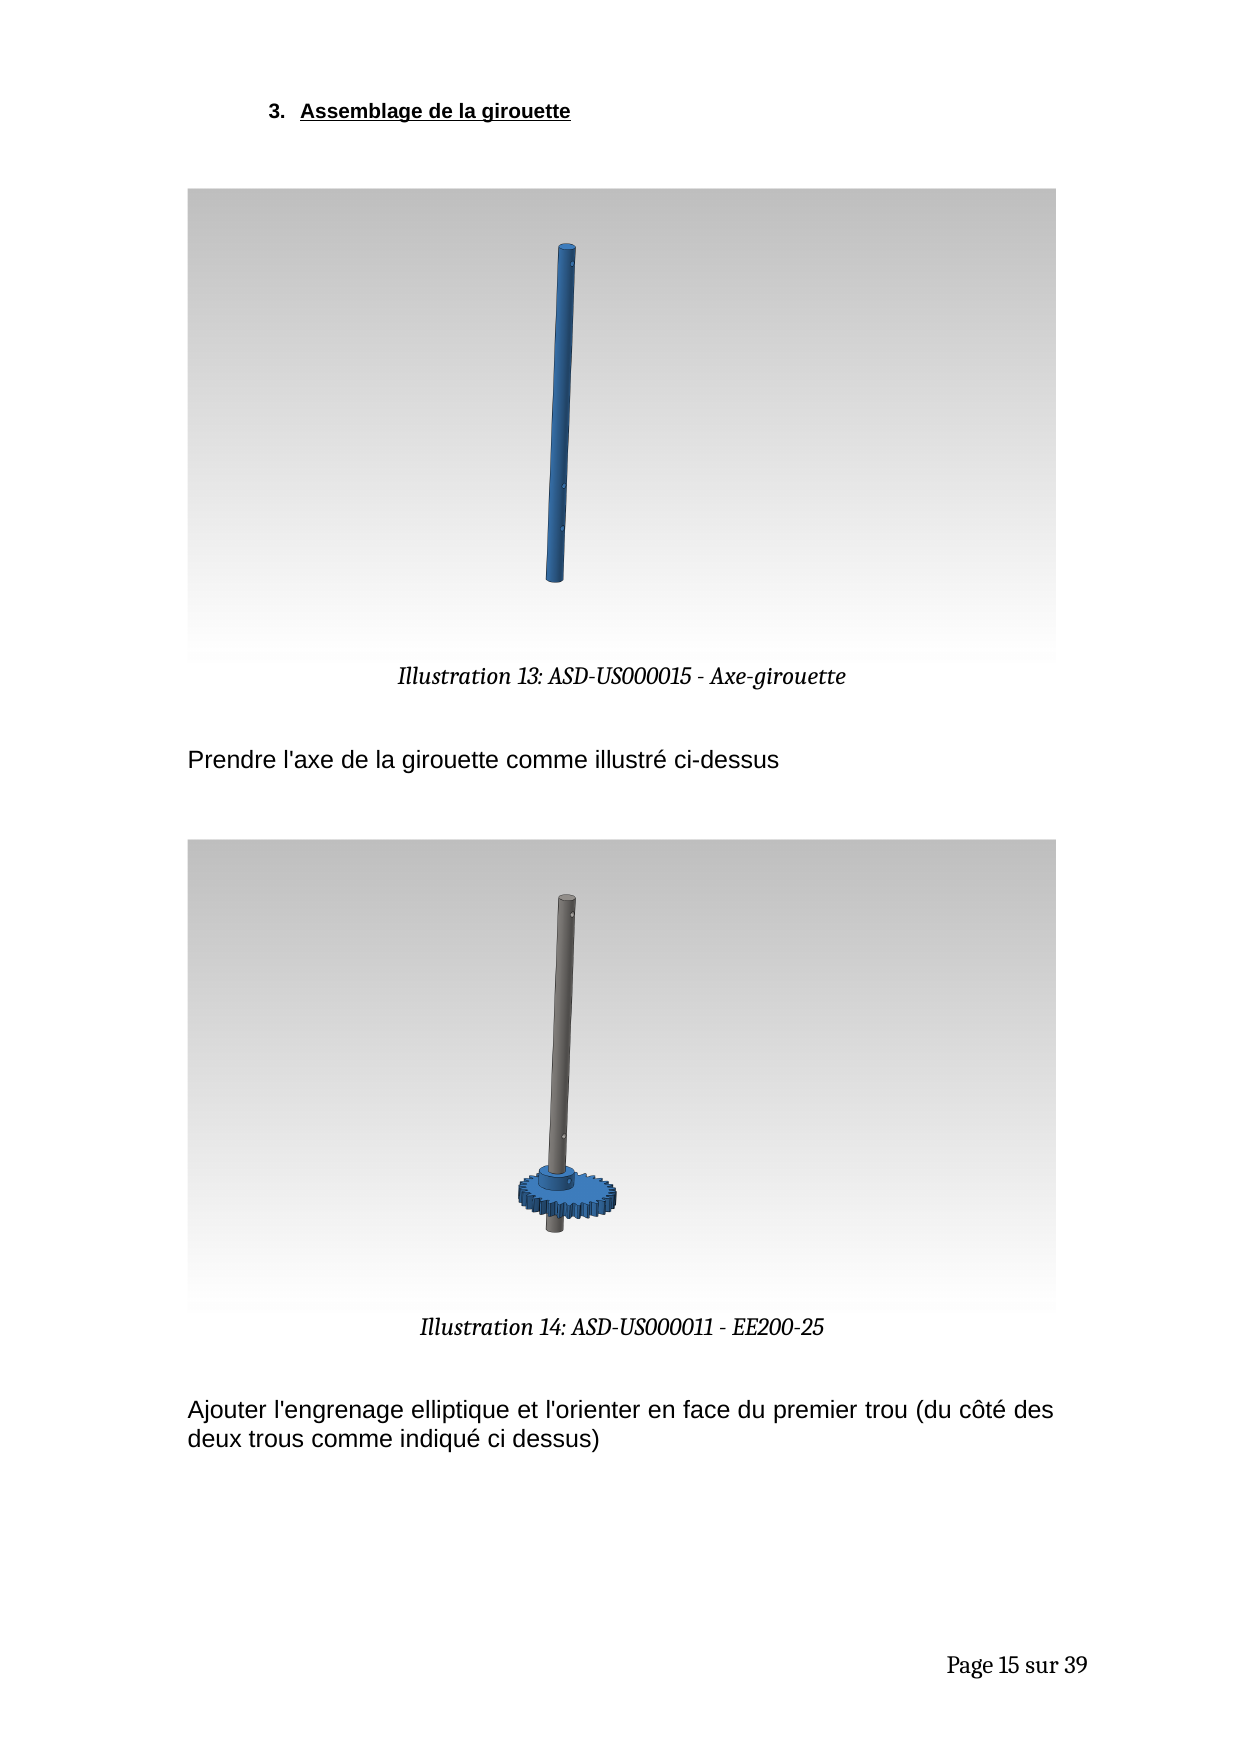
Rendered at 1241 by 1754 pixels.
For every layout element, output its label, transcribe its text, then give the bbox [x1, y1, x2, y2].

text Prendre l'axe de la girouette comme illustré ci-dessus [187, 745, 1056, 773]
picture [187, 839, 1056, 1313]
text Illustration 14: ASD-US000011 - EE200-25 [187, 1313, 1056, 1342]
picture [187, 188, 1056, 663]
text Ajouter l'engrenage elliptique et l'orienter en face du premier trou (du côté des deux trous comme indiqué ci dessus) [187, 1395, 1056, 1453]
text Illustration 13: ASD-US000015 - Axe-girouette [187, 663, 1056, 691]
subtitle Assemblage de la girouette [262, 99, 1056, 123]
